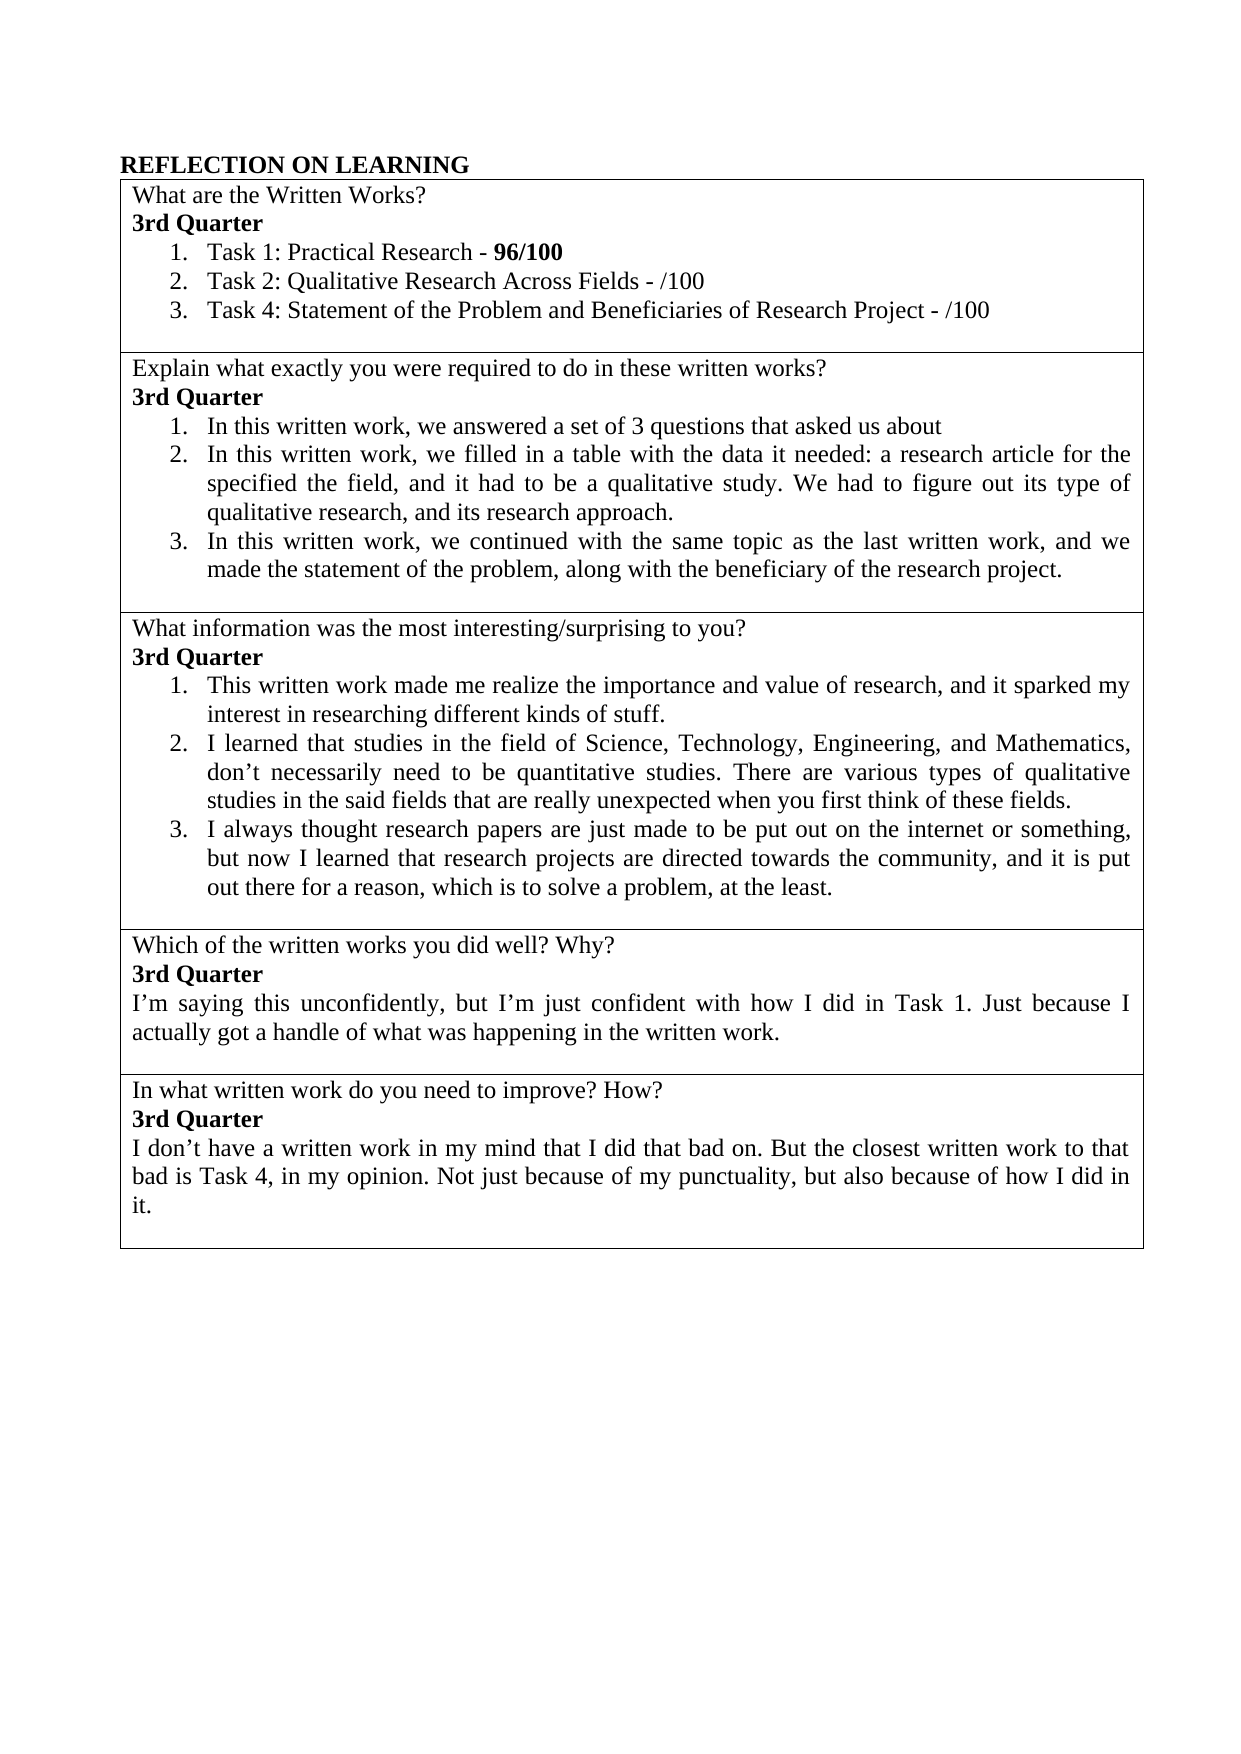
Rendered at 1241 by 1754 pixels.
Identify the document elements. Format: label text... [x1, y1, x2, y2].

table_cell Which of the written works you did well? Why? 3rd Quarter I’m saying this unconfidently, but I’m just confident with how I did in Task 1. Just because I actually got a handle of what was happening in the written work. [121, 930, 1143, 1074]
table_cell In what written work do you need to improve? How? 3rd Quarter I don’t have a written work in my mind that I did that bad on. But the closest written work to that bad is Task 4, in my opinion. Not just because of my punctuality, but also because of how I did in it. [121, 1075, 1143, 1248]
table_cell Explain what exactly you were required to do in these written works? 3rd Quarter In this written work, we answered a set of 3 questions that asked us about In this written work, we filled in a table with the data it needed: a research article for the specified the field, and it had to be a qualitative study. We had to figure out its type of qualitative research, and its research approach. In this written work, we continued with the same topic as the last written work, and we made the statement of the problem, along with the beneficiary of the research project. [121, 353, 1143, 612]
table_header What are the Written Works? 3rd Quarter Task 1: Practical Research - 96/100 Task 2: Qualitative Research Across Fields - /100 Task 4: Statement of the Problem and Beneficiaries of Research Project - /100 [121, 180, 1143, 352]
text REFLECTION ON LEARNING [120, 150, 1120, 179]
table_cell What information was the most interesting/surprising to you? 3rd Quarter This written work made me realize the importance and value of research, and it sparked my interest in researching different kinds of stuff. I learned that studies in the field of Science, Technology, Engineering, and Mathematics, don’t necessarily need to be quantitative studies. There are various types of qualitative studies in the said fields that are really unexpected when you first think of these fields. I always thought research papers are just made to be put out on the internet or something, but now I learned that research projects are directed towards the community, and it is put out there for a reason, which is to solve a problem, at the least. [121, 613, 1143, 929]
